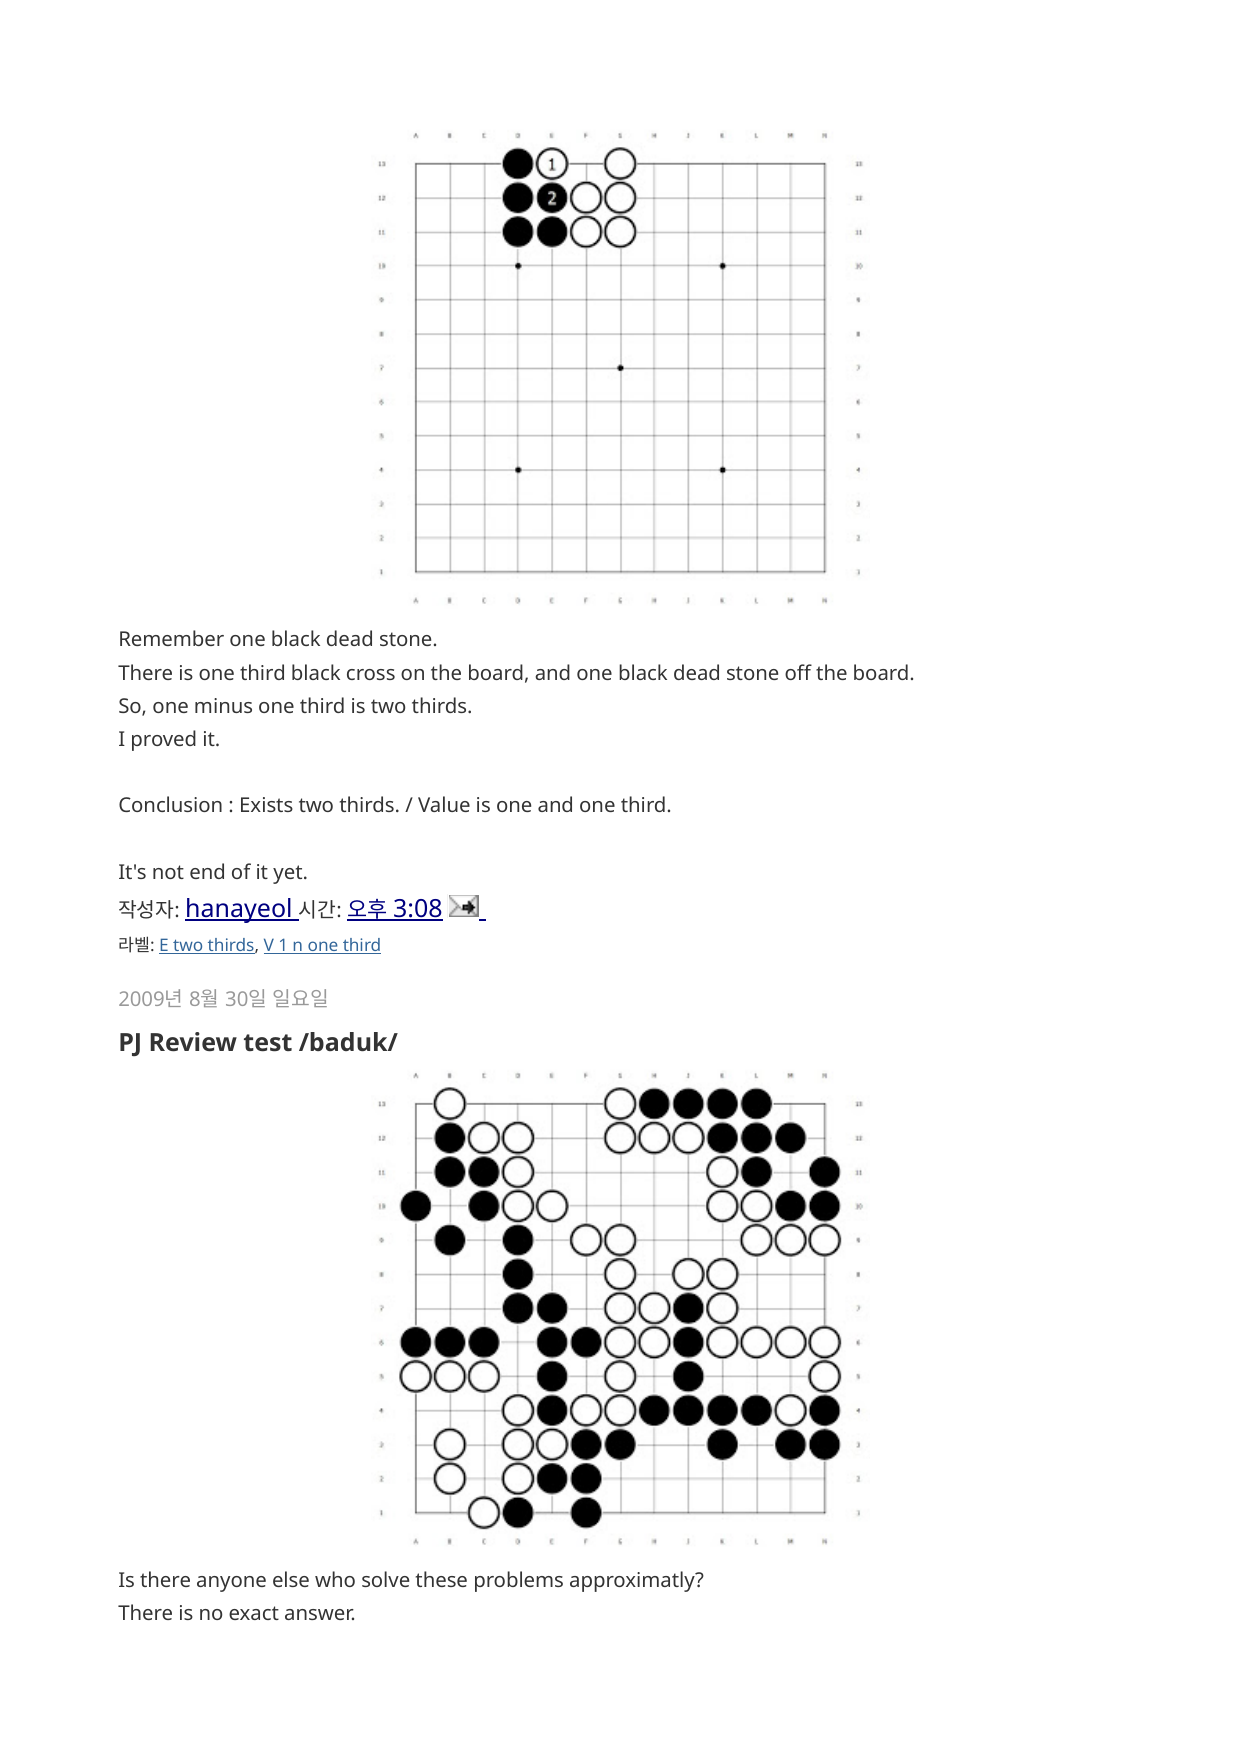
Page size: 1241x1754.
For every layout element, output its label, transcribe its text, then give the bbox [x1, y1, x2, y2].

text 라벨: E two thirds, V 1 n one third [118, 932, 1122, 957]
subtitle 2009년 8월 30일 일요일 [118, 982, 1122, 1012]
picture [449, 895, 479, 917]
subtitle PJ Review test /baduk/ [118, 1024, 1122, 1058]
picture [371, 1060, 870, 1558]
picture [371, 119, 870, 618]
text 작성자: hanayeol 시간: 오후 3:08 [118, 891, 1122, 925]
text Is there anyone else who solve these problems approximatly? There is no exact answer. [118, 1565, 1122, 1626]
text Remember one black dead stone. There is one third black cross on the board, and one black dead stone off the board. So, one minus one third is two thirds. I proved it. Conclusion : Exists two thirds. / Value is one and one third. It's not end of it yet. [118, 625, 1122, 885]
